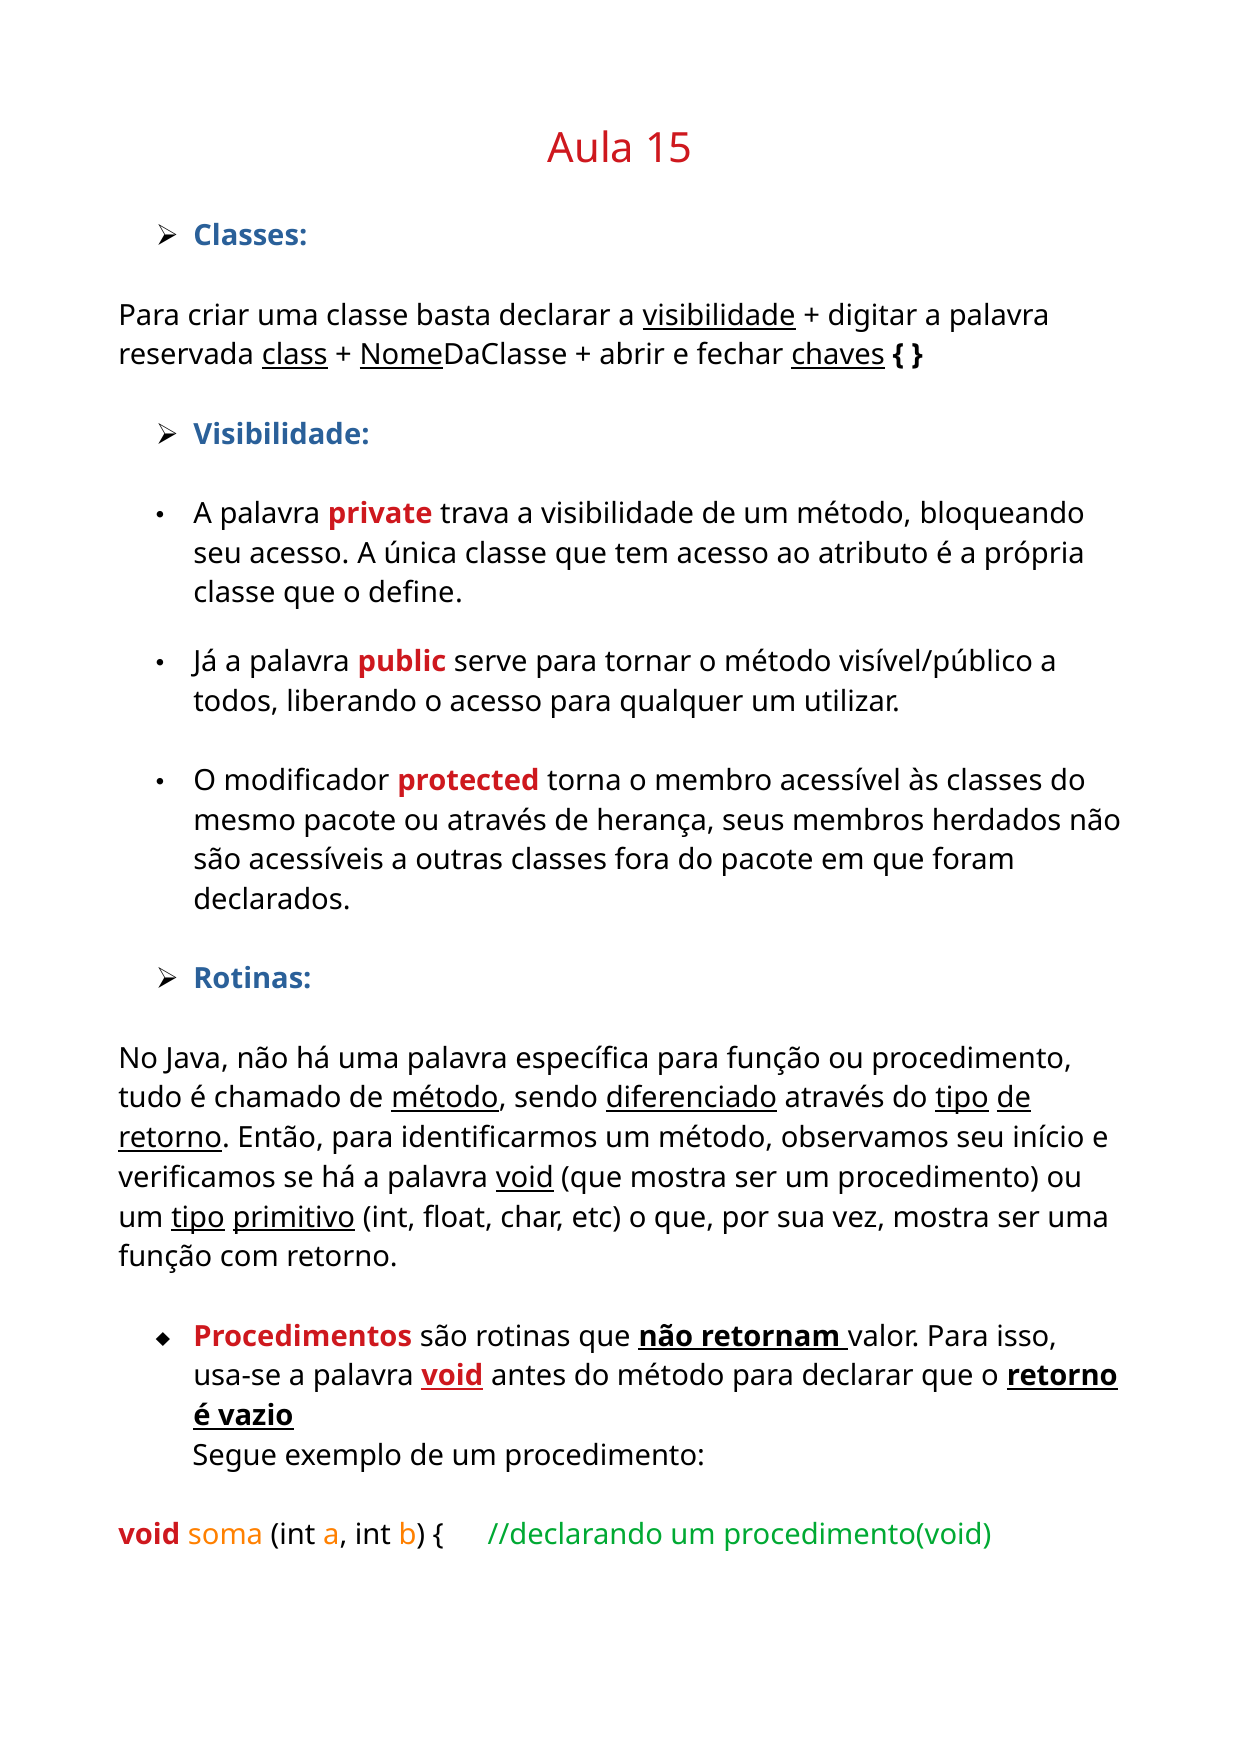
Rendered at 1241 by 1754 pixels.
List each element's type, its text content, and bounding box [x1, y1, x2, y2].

text Aula 15 [118, 118, 1122, 175]
list Rotinas: [156, 958, 1122, 997]
list O modificador protected torna o membro acessível às classes do mesmo pacote ou através de herança, seus membros herdados não são acessíveis a outras classes fora do pacote em que foram declarados. [156, 759, 1122, 918]
text Segue exemplo de um procedimento: [118, 1434, 1122, 1474]
text void soma (int a, int b) { //declarando um procedimento(void) [118, 1513, 1122, 1553]
list Já a palavra public serve para tornar o método visível/público a todos, liberando o acesso para qualquer um utilizar. [156, 640, 1122, 719]
text Para criar uma classe basta declarar a visibilidade + digitar a palavra reservada class + NomeDaClasse + abrir e fechar chaves { } [118, 294, 1122, 373]
list Procedimentos são rotinas que não retornam valor. Para isso, usa-se a palavra void antes do método para declarar que o retorno é vazio [156, 1315, 1122, 1434]
list Visibilidade: [156, 413, 1122, 492]
text No Java, não há uma palavra específica para função ou procedimento, tudo é chamado de método, sendo diferenciado através do tipo de retorno. Então, para identificarmos um método, observamos seu início e verificamos se há a palavra void (que mostra ser um procedimento) ou um tipo primitivo (int, float, char, etc) o que, por sua vez, mostra ser uma função com retorno. [118, 1037, 1122, 1275]
list Classes: [156, 214, 1122, 254]
list A palavra private trava a visibilidade de um método, bloqueando seu acesso. A única classe que tem acesso ao atributo é a própria classe que o define. [156, 492, 1122, 611]
